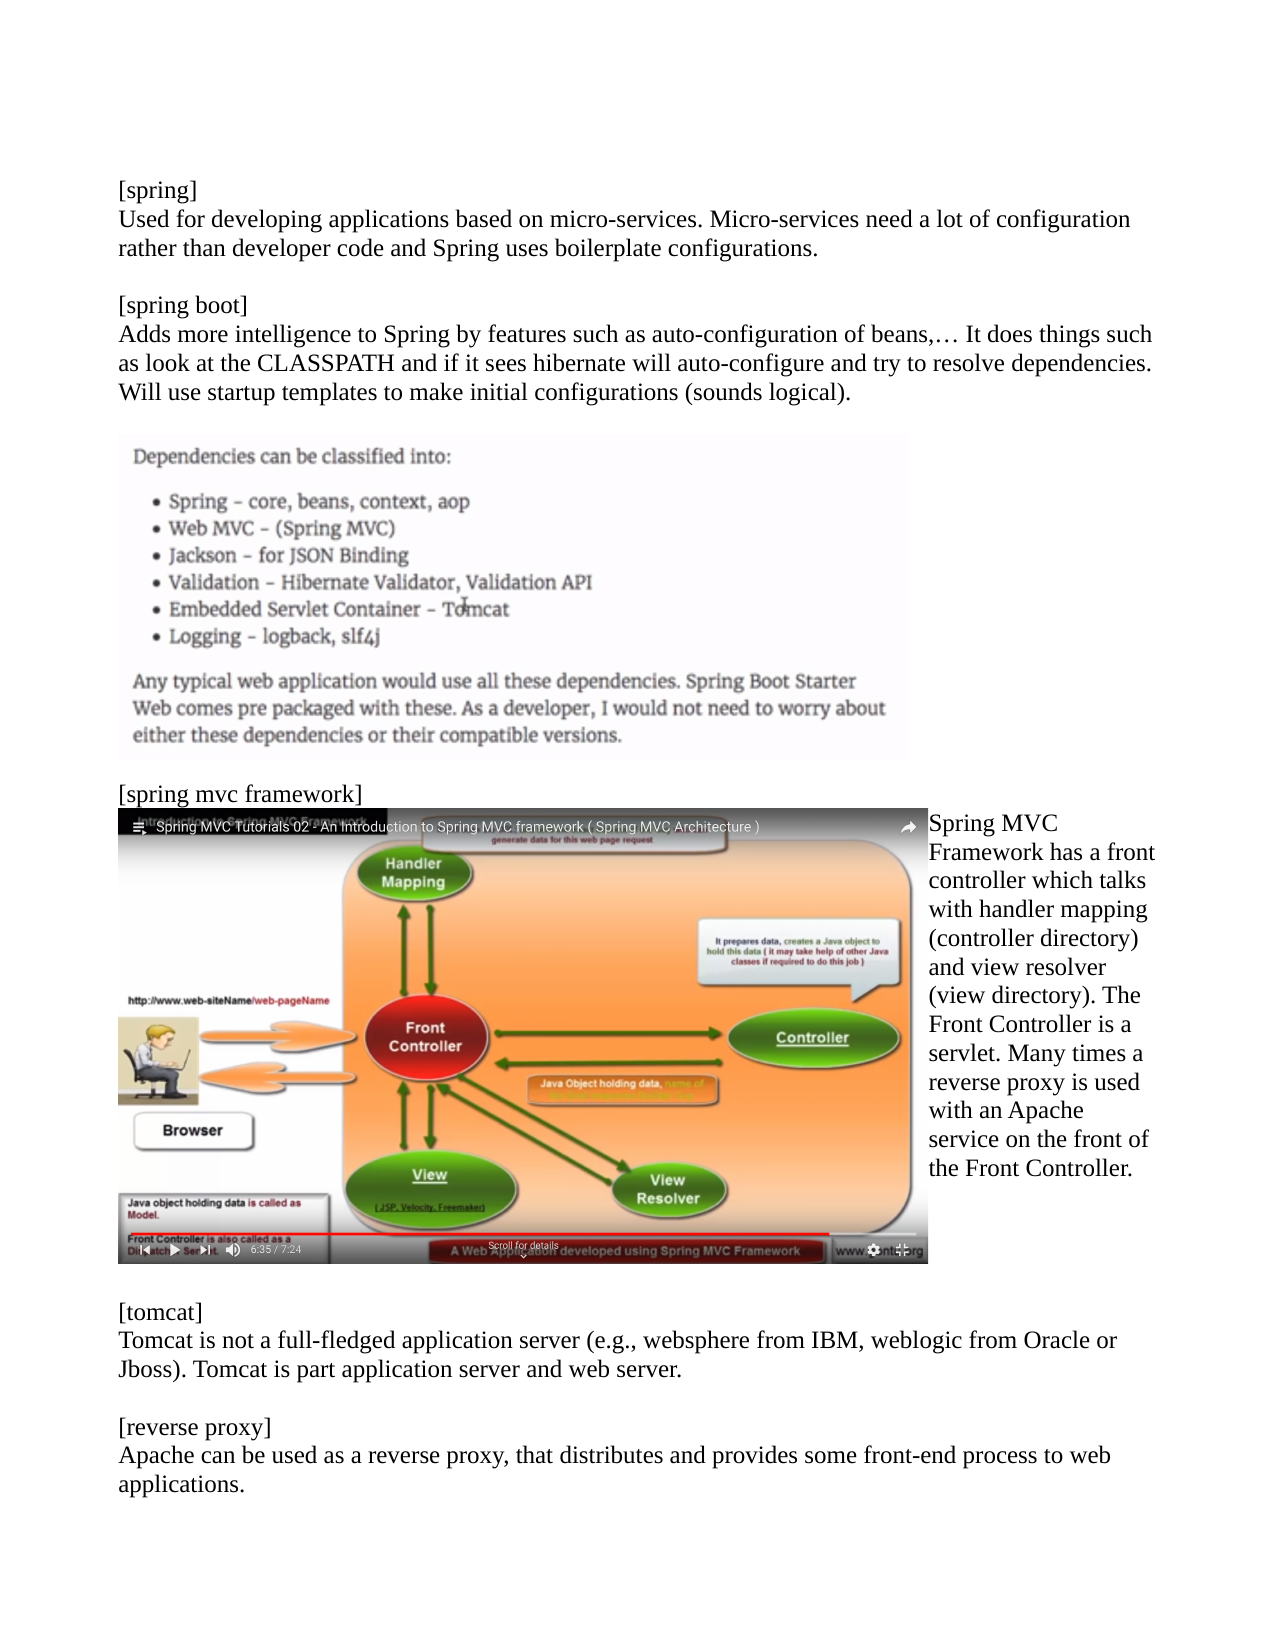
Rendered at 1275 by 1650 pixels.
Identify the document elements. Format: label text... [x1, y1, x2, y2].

picture [118, 808, 929, 1264]
text [tomcat] [118, 1297, 1157, 1326]
text Apache can be used as a reverse proxy, that distributes and provides some front-end process to web applications. [118, 1441, 1157, 1498]
text [spring mvc framework] [118, 779, 1157, 808]
text [spring] [118, 176, 1157, 204]
text Spring MVC Framework has a front controller which talks with handler mapping (controller directory) and view resolver (view directory). The Front Controller is a servlet. Many times a reverse proxy is used with an Apache service on the front of the Front Controller. [929, 808, 1157, 1182]
picture [118, 434, 908, 760]
text [reverse proxy] [118, 1412, 1157, 1441]
text [spring boot] [118, 291, 1157, 319]
text Tomcat is not a full-fledged application server (e.g., websphere from IBM, weblogic from Oracle or Jboss). Tomcat is part application server and web server. [118, 1326, 1157, 1383]
text Used for developing applications based on micro-services. Micro-services need a lot of configuration rather than developer code and Spring uses boilerplate configurations. [118, 204, 1157, 262]
text Adds more intelligence to Spring by features such as auto-configuration of beans,… It does things such as look at the CLASSPATH and if it sees hibernate will auto-configure and try to resolve dependencies. Will use startup templates to make initial configurations (sounds logical). [118, 319, 1157, 406]
